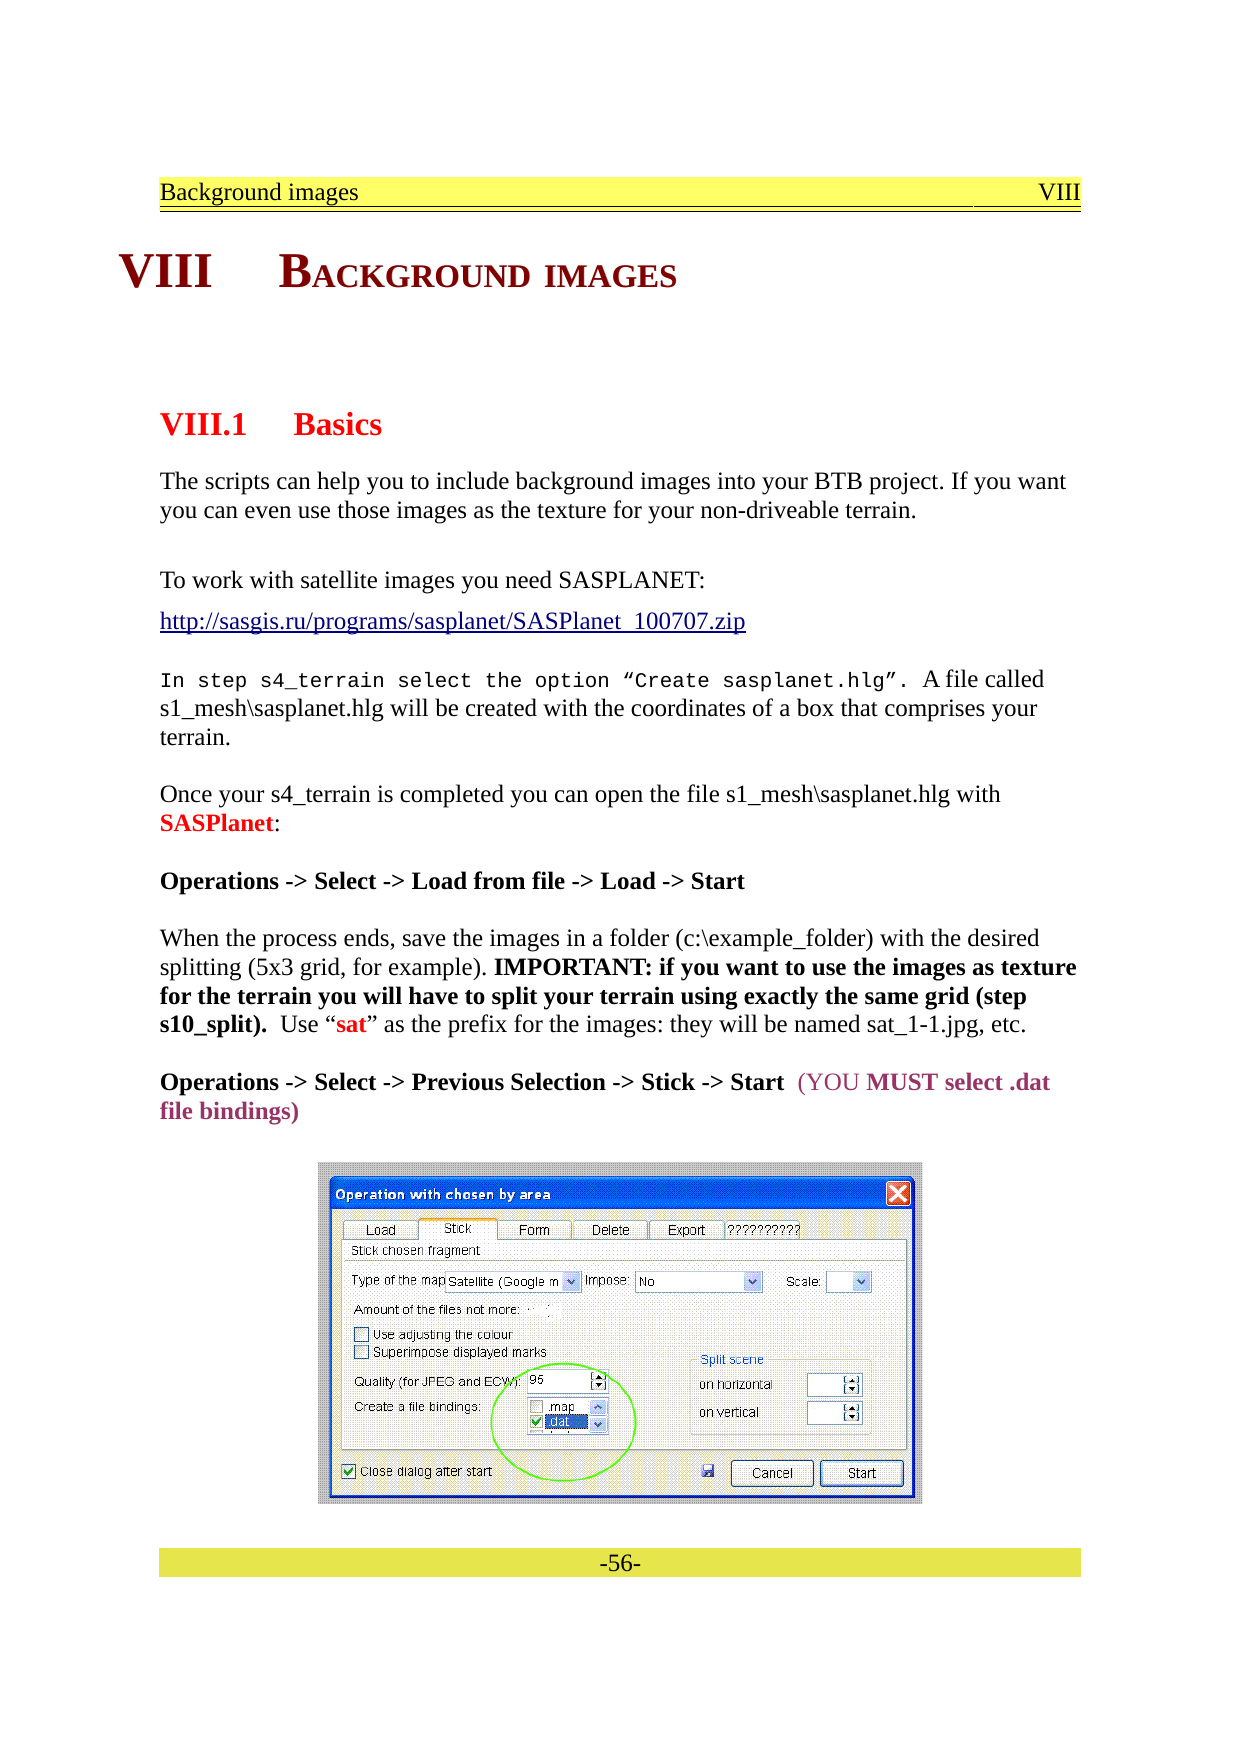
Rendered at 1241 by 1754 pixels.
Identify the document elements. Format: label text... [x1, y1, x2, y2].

text Operations -> Select -> Previous Selection -> Stick -> Start (YOU MUST select .dat file bindings) [159, 1067, 1081, 1153]
text The scripts can help you to include background images into your BTB project. If you want you can even use those images as the texture for your non-driveable terrain. [159, 466, 1081, 524]
text Operations -> Select -> Load from file -> Load -> Start When the process ends, save the images in a folder (c:\example_folder) with the desired splitting (5x3 grid, for example). IMPORTANT: if you want to use the images as texture for the terrain you will have to split your terrain using exactly the same grid (step s10_split). Use “sat” as the prefix for the images: they will be named sat_1-1.jpg, etc. [159, 866, 1081, 1067]
subtitle Basics [159, 404, 1081, 443]
subtitle Background images [118, 240, 1081, 298]
text http://sasgis.ru/programs/sasplanet/SASPlanet_100707.zip In step s4_terrain select the option “Create sasplanet.hlg”. A file called s1_mesh\sasplanet.hlg will be created with the coordinates of a box that comprises your terrain. Once your s4_terrain is completed you can open the file s1_mesh\sasplanet.hlg with SASPlanet: [159, 606, 1081, 866]
picture [318, 1162, 923, 1504]
text To work with satellite images you need SASPLANET: [159, 565, 1081, 594]
